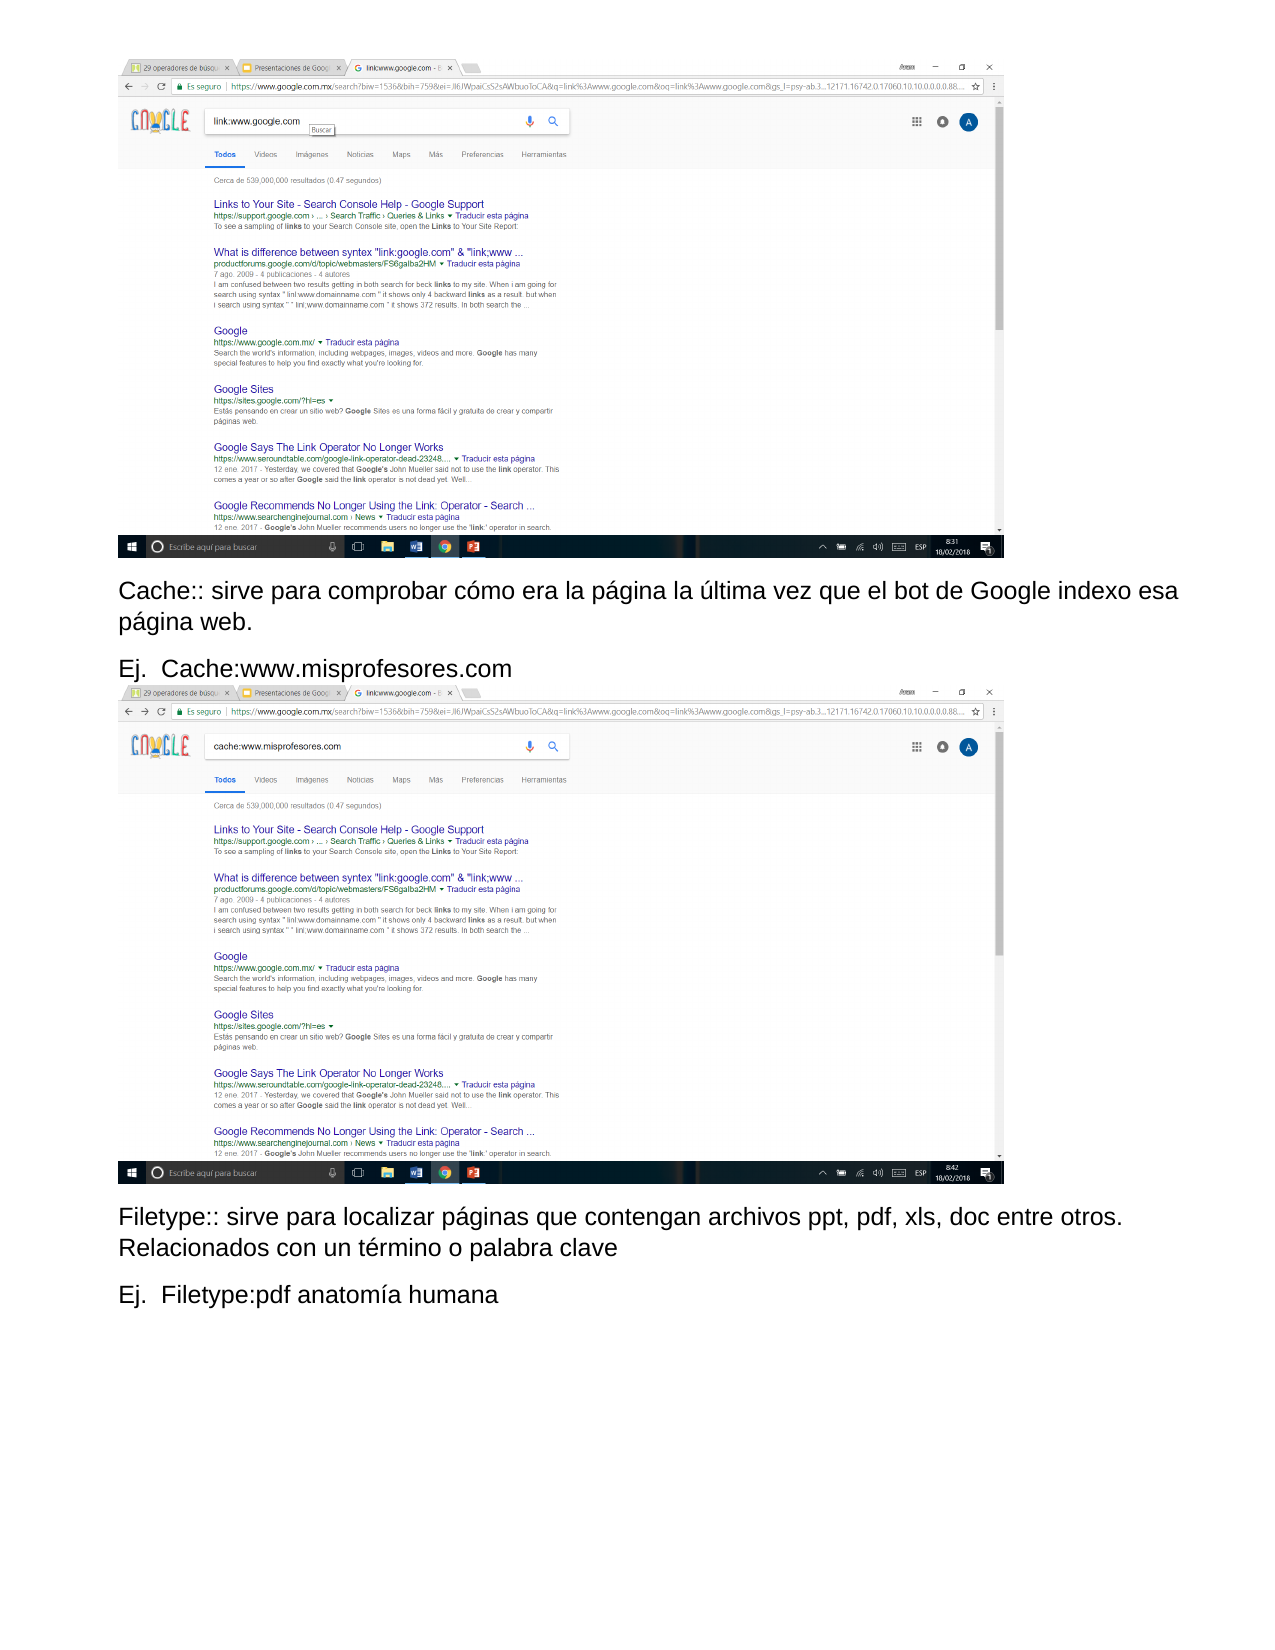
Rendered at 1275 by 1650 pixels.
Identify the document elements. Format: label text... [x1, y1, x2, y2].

text Ej. Cache:www.misprofesores.com [118, 654, 1205, 1183]
text Cache:: sirve para comprobar cómo era la página la última vez que el bot de Google indexo esa página web. [118, 576, 1205, 636]
text Filetype:: sirve para localizar páginas que contengan archivos ppt, pdf, xls, doc entre otros. Relacionados con un término o palabra clave [118, 1202, 1205, 1261]
text Ej. Filetype:pdf anatomía humana [118, 1280, 1205, 1309]
